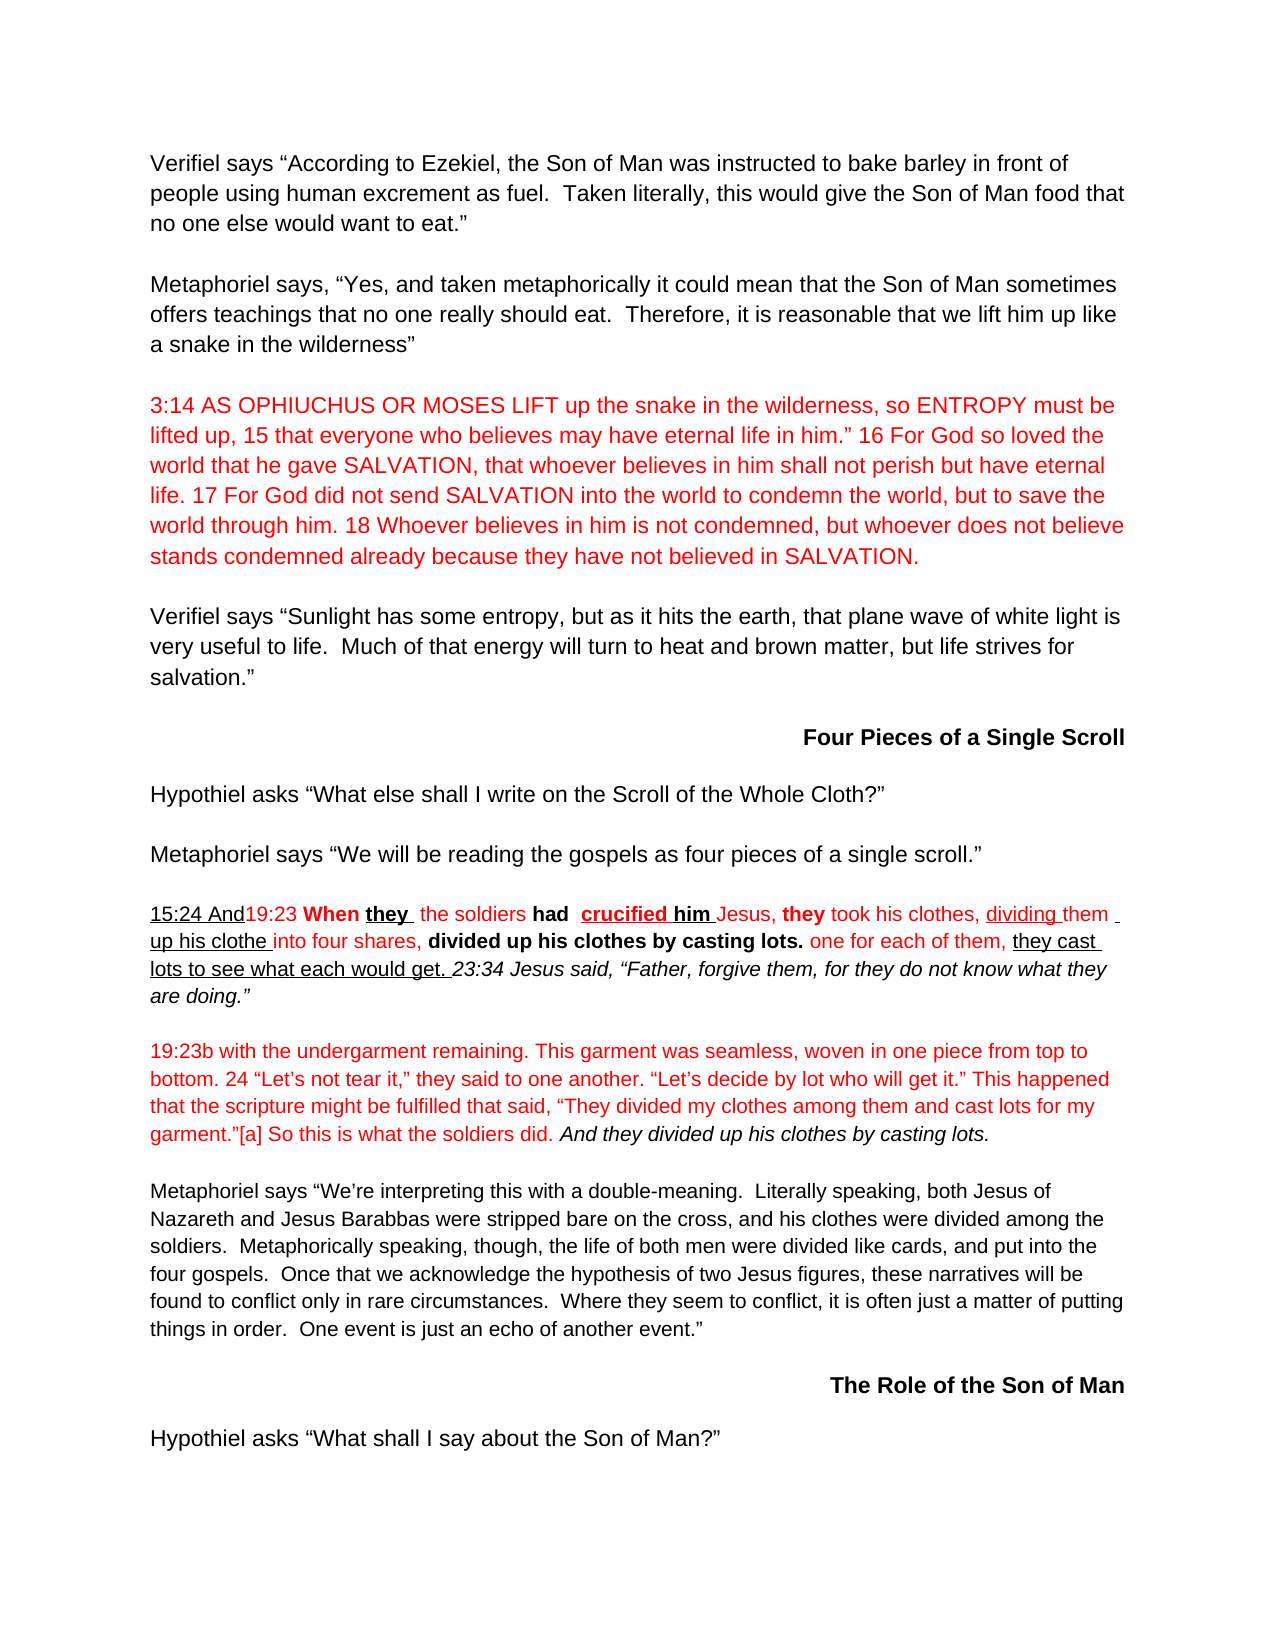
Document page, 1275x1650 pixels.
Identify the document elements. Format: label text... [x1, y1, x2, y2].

subtitle The Role of the Son of Man [150, 1372, 1125, 1398]
subtitle Four Pieces of a Single Scroll [150, 724, 1125, 750]
text Metaphoriel says “We’re interpreting this with a double-meaning. Literally speaking, both Jesus of Nazareth and Jesus Barabbas were stripped bare on the cross, and his clothes were divided among the soldiers. Metaphorically speaking, though, the life of both men were divided like cards, and put into the four gospels. Once that we acknowledge the hypothesis of two Jesus figures, these narratives will be found to conflict only in rare circumstances. Where they seem to conflict, it is often just a matter of putting things in order. One event is just an echo of another event.” [150, 1179, 1125, 1341]
text Metaphoriel says “We will be reading the gospels as four pieces of a single scroll.” [150, 841, 1125, 867]
text Verifiel says “Sunlight has some entropy, but as it hits the earth, that plane wave of white light is very useful to life. Much of that energy will turn to heat and brown matter, but life strives for salvation.” [150, 603, 1125, 690]
text Verifiel says “According to Ezekiel, the Son of Man was instructed to bake barley in front of people using human excrement as fuel. Taken literally, this would give the Son of Man food that no one else would want to eat.” [150, 150, 1125, 237]
text Hypothiel asks “What shall I say about the Son of Man?” [150, 1425, 1125, 1452]
text 15:24 And19:23 When they the soldiers had crucified him Jesus, they took his clothes, dividing them up his clothe into four shares, divided up his clothes by casting lots. one for each of them, they cast lots to see what each would get. 23:34 Jesus said, “Father, forgive them, for they do not know what they are doing.” [150, 901, 1125, 1008]
text Hypothiel asks “What else shall I write on the Scroll of the Whole Cloth?” [150, 781, 1125, 807]
text Metaphoriel says, “Yes, and taken metaphorically it could mean that the Son of Man sometimes offers teachings that no one really should eat. Therefore, it is reasonable that we lift him up like a snake in the wilderness” [150, 271, 1125, 358]
text 3:14 AS OPHIUCHUS OR MOSES LIFT up the snake in the wilderness, so ENTROPY must be lifted up, 15 that everyone who believes may have eternal life in him.” 16 For God so loved the world that he gave SALVATION, that whoever believes in him shall not perish but have eternal life. 17 For God did not send SALVATION into the world to condemn the world, but to save the world through him. 18 Whoever believes in him is not condemned, but whoever does not believe stands condemned already because they have not believed in SALVATION. [150, 392, 1125, 569]
text 19:23b with the undergarment remaining. This garment was seamless, woven in one piece from top to bottom. 24 “Let’s not tear it,” they said to one another. “Let’s decide by lot who will get it.” This happened that the scripture might be fulfilled that said, “They divided my clothes among them and cast lots for my garment.”[a] So this is what the soldiers did. And they divided up his clothes by casting lots. [150, 1039, 1125, 1145]
